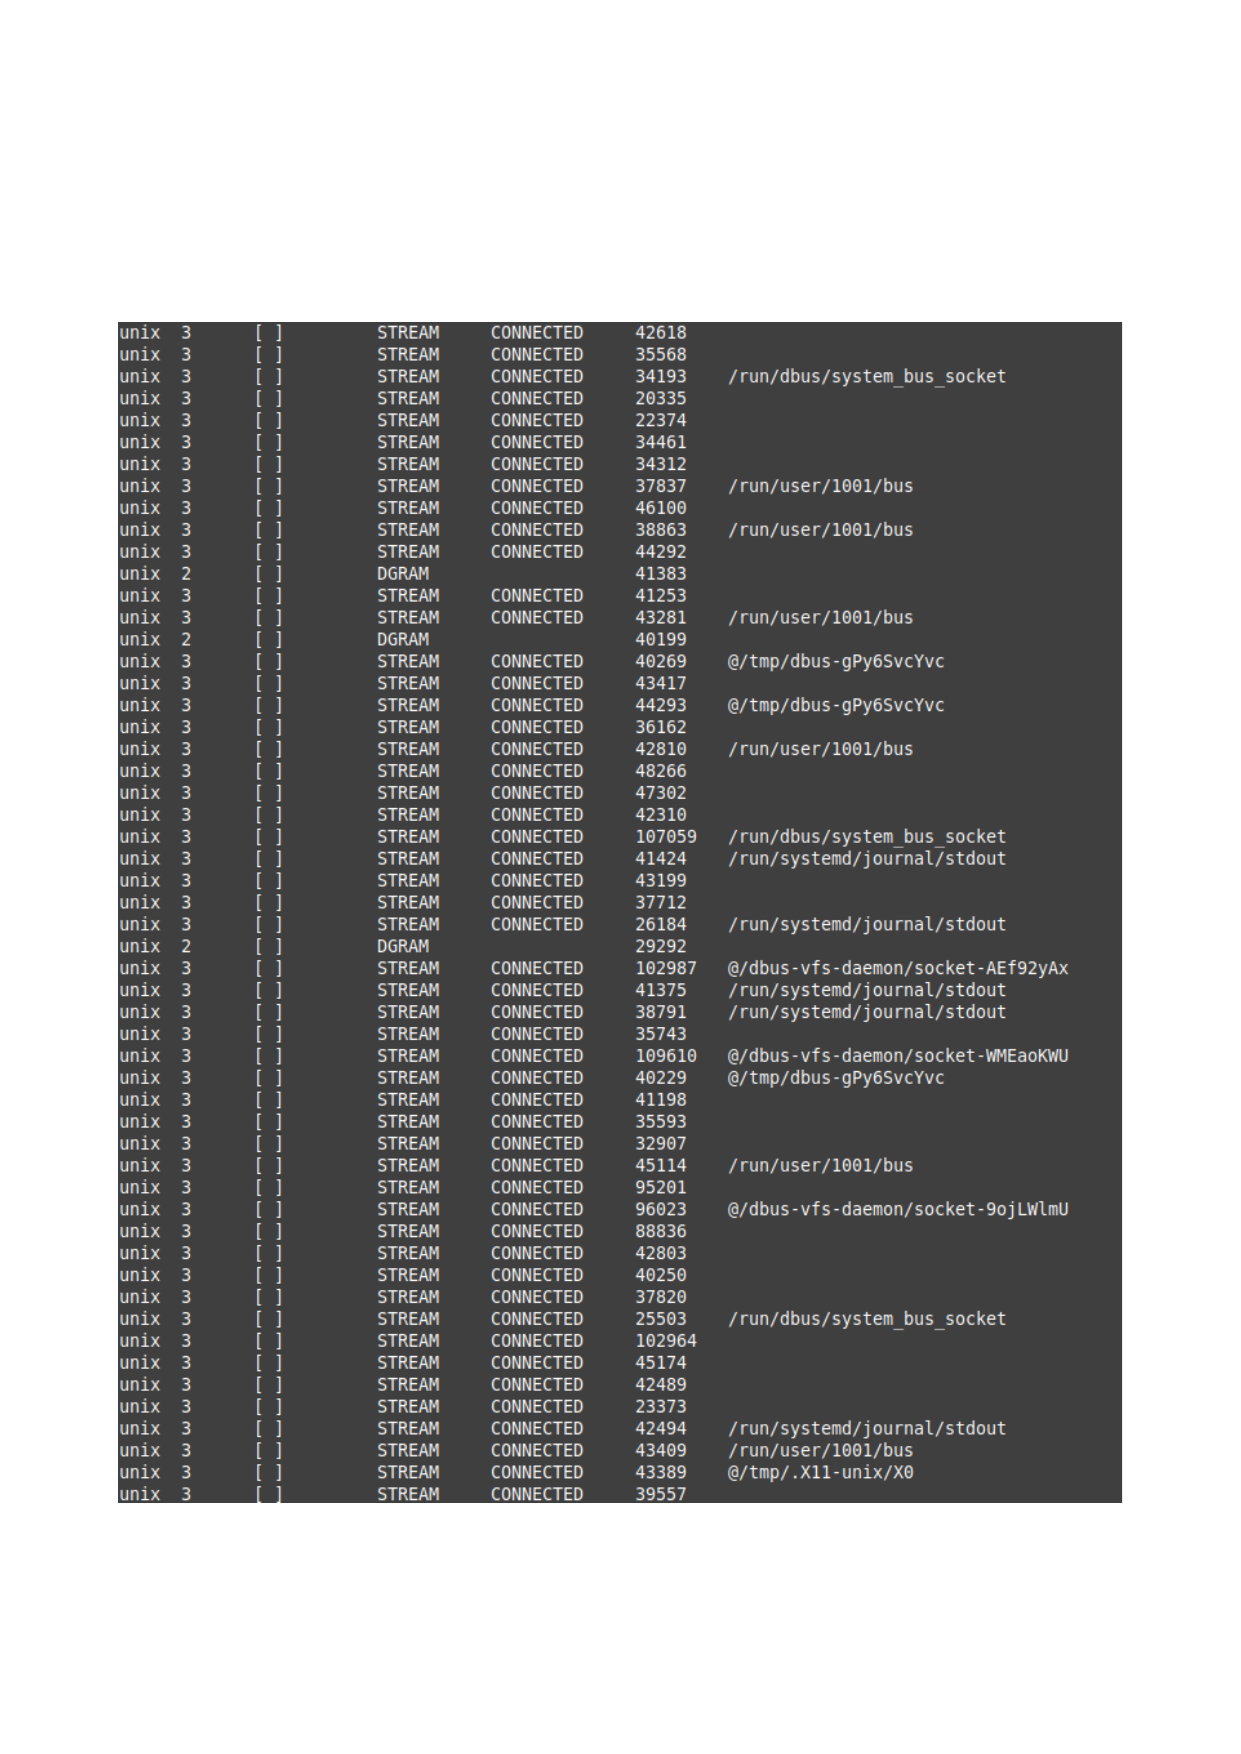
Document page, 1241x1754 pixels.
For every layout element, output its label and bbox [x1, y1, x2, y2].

picture [118, 322, 1123, 1503]
